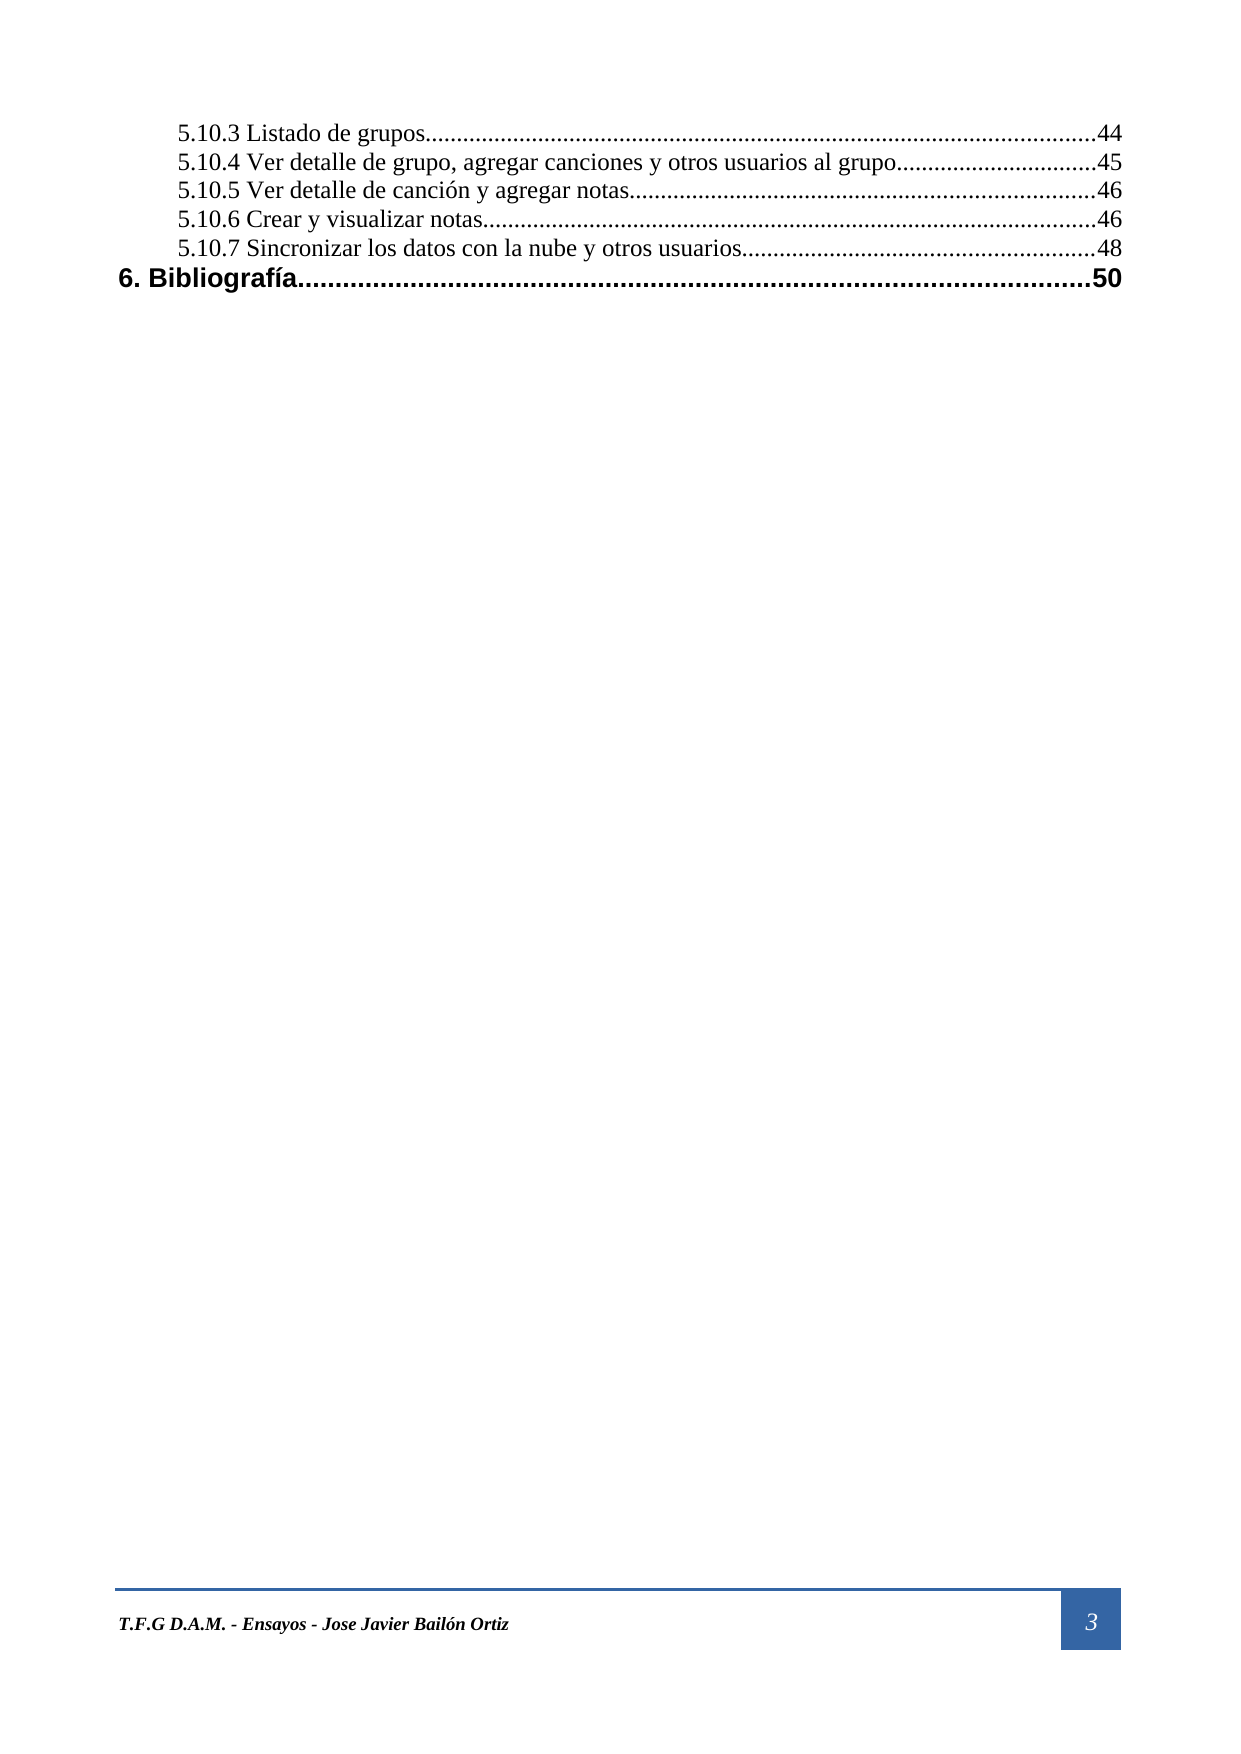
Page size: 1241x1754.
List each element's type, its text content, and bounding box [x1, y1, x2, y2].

text 5.10.6 Crear y visualizar notas 46 [177, 204, 1122, 233]
text 5.10.3 Listado de grupos 44 [177, 118, 1122, 147]
text 5.10.4 Ver detalle de grupo, agregar canciones y otros usuarios al grupo 45 [177, 147, 1122, 176]
text 5.10.5 Ver detalle de canción y agregar notas 46 [177, 176, 1122, 204]
text 6. Bibliografía 50 [118, 262, 1122, 293]
text 5.10.7 Sincronizar los datos con la nube y otros usuarios 48 [177, 233, 1122, 262]
